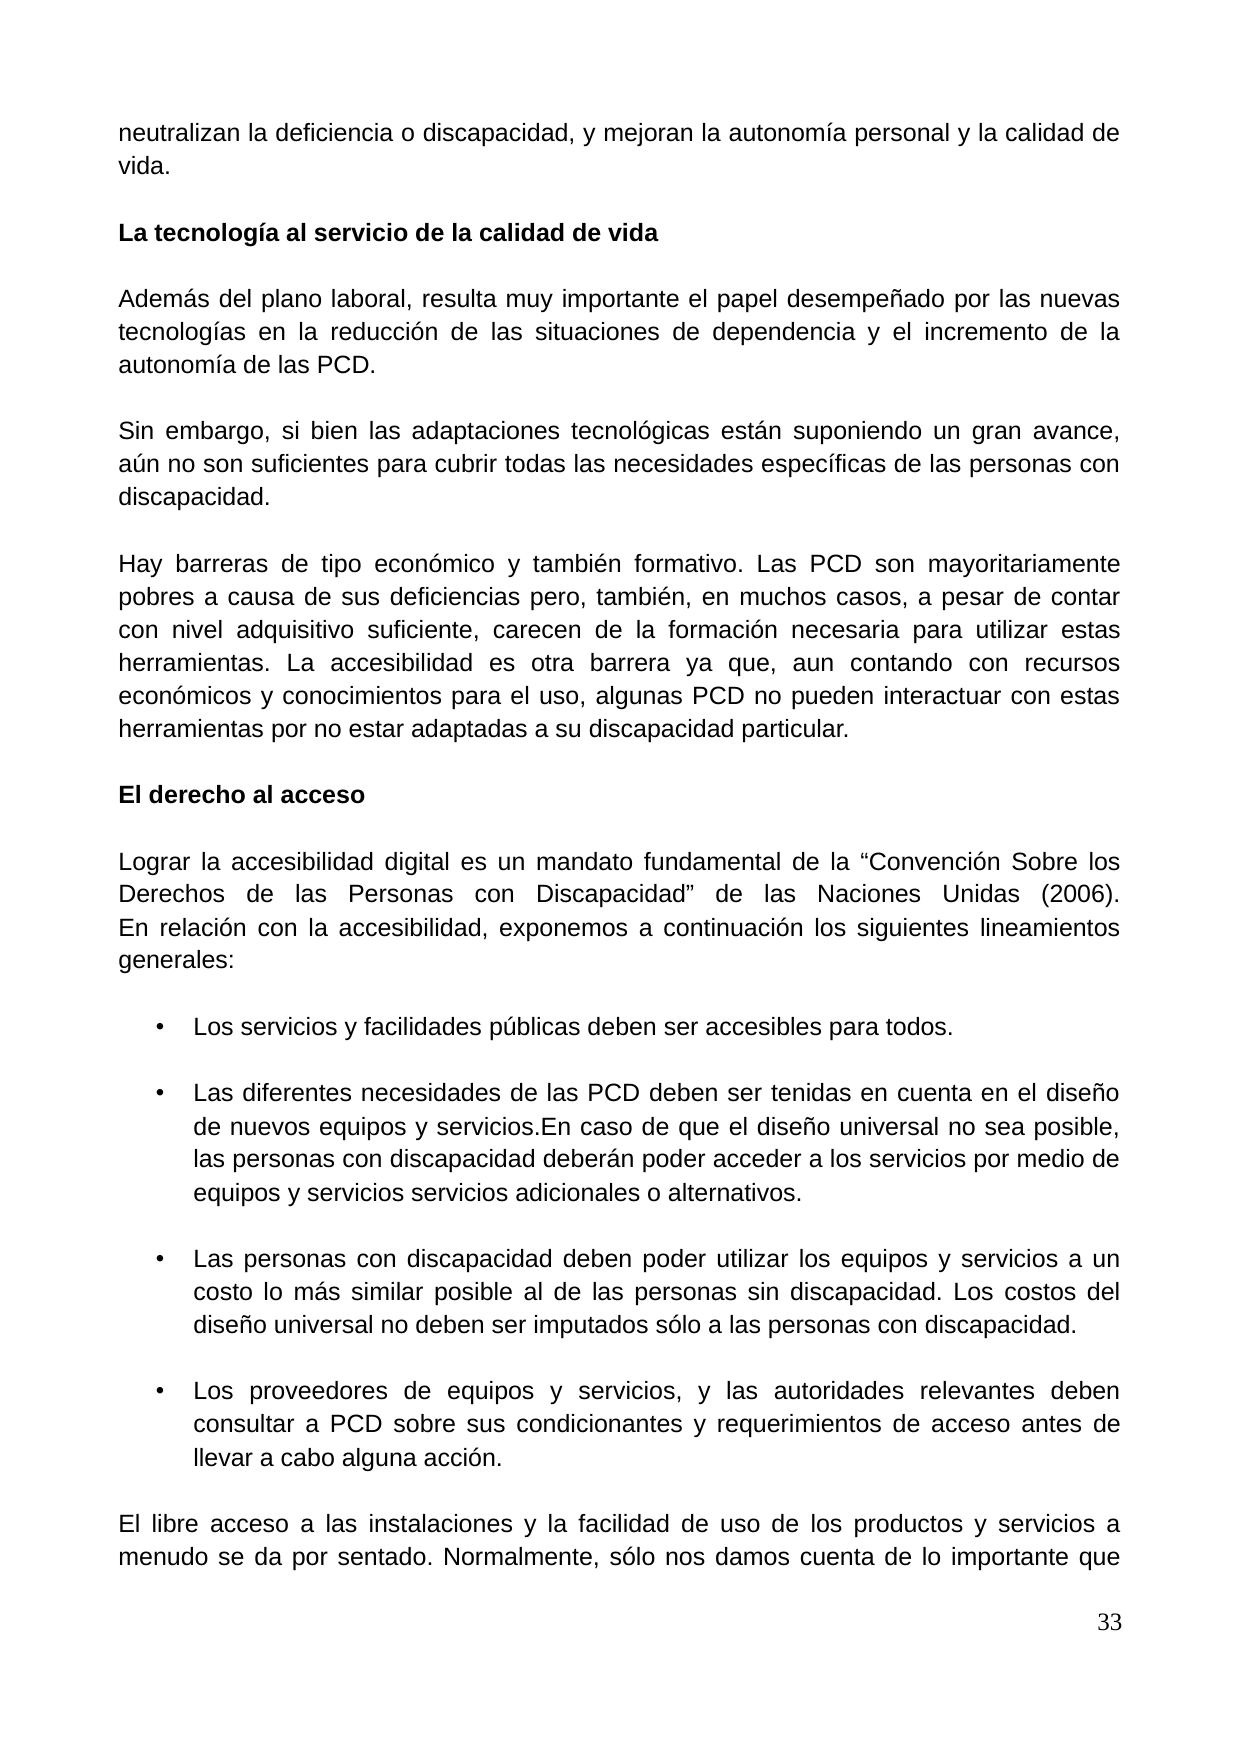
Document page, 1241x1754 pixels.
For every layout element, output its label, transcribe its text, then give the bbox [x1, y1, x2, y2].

text Sin embargo, si bien las adaptaciones tecnológicas están suponiendo un gran avance, aún no son suficientes para cubrir todas las necesidades específicas de las personas con discapacidad. [118, 416, 1122, 511]
text Lograr la accesibilidad digital es un mandato fundamental de la “Convención Sobre los Derechos de las Personas con Discapacidad” de las Naciones Unidas (2006). En relación con la accesibilidad, exponemos a continuación los siguientes lineamientos generales: [118, 846, 1122, 974]
list Los proveedores de equipos y servicios, y las autoridades relevantes deben consultar a PCD sobre sus condicionantes y requerimientos de acceso antes de llevar a cabo alguna acción. [156, 1376, 1122, 1471]
text El libre acceso a las instalaciones y la facilidad de uso de los productos y servicios a menudo se da por sentado. Normalmente, sólo nos damos cuenta de lo importante que [118, 1509, 1122, 1571]
text neutralizan la deficiencia o discapacidad, y mejoran la autonomía personal y la calidad de vida. [118, 118, 1122, 180]
text La tecnología al servicio de la calidad de vida [118, 217, 1122, 246]
list Los servicios y facilidades públicas deben ser accesibles para todos. [156, 1012, 1122, 1041]
list Las diferentes necesidades de las PCD deben ser tenidas en cuenta en el diseño de nuevos equipos y servicios.En caso de que el diseño universal no sea posible, las personas con discapacidad deberán poder acceder a los servicios por medio de equipos y servicios servicios adicionales o alternativos. [156, 1078, 1122, 1206]
text Hay barreras de tipo económico y también formativo. Las PCD son mayoritariamente pobres a causa de sus deficiencias pero, también, en muchos casos, a pesar de contar con nivel adquisitivo suficiente, carecen de la formación necesaria para utilizar estas herramientas. La accesibilidad es otra barrera ya que, aun contando con recursos económicos y conocimientos para el uso, algunas PCD no pueden interactuar con estas herramientas por no estar adaptadas a su discapacidad particular. [118, 549, 1122, 742]
list Las personas con discapacidad deben poder utilizar los equipos y servicios a un costo lo más similar posible al de las personas sin discapacidad. Los costos del diseño universal no deben ser imputados sólo a las personas con discapacidad. [156, 1244, 1122, 1339]
text El derecho al acceso [118, 780, 1122, 809]
text Además del plano laboral, resulta muy importante el papel desempeñado por las nuevas tecnologías en la reducción de las situaciones de dependencia y el incremento de la autonomía de las PCD. [118, 284, 1122, 379]
